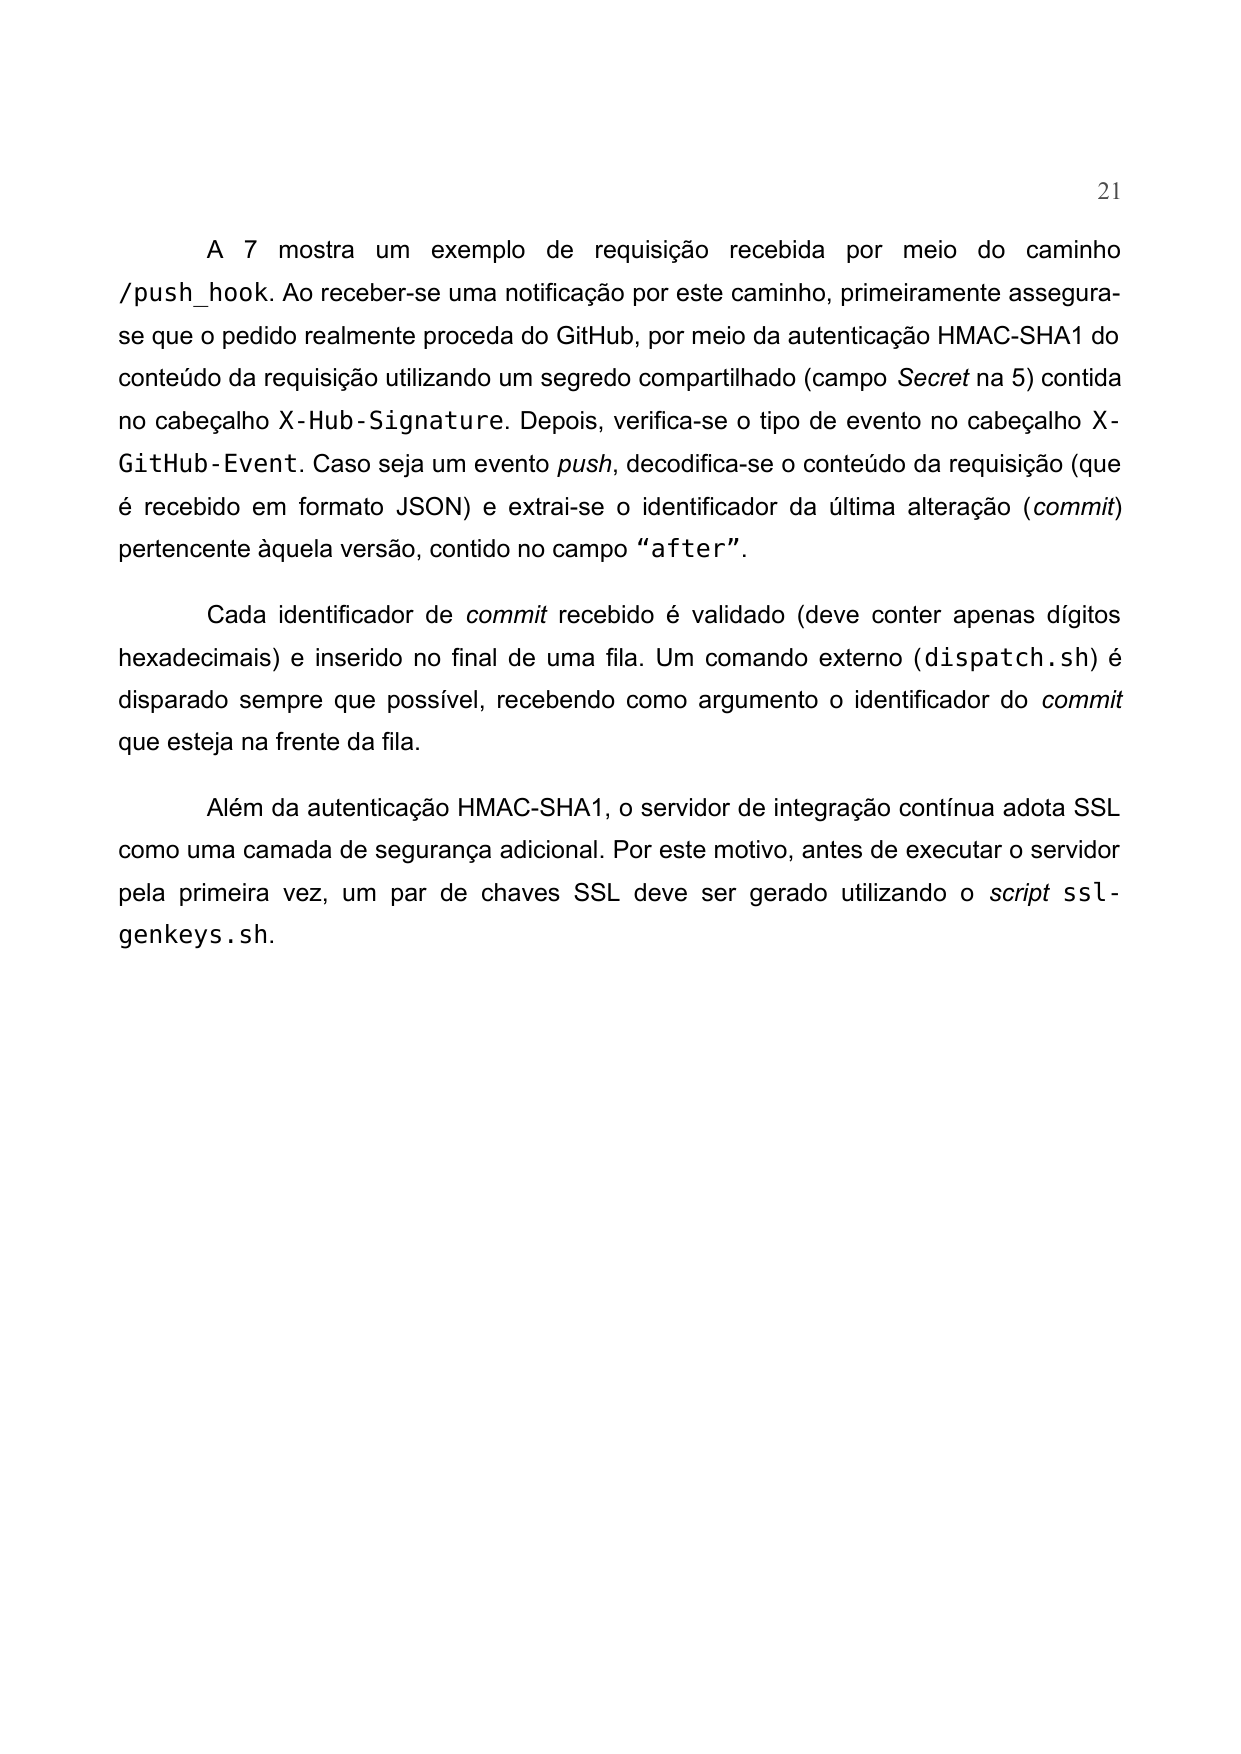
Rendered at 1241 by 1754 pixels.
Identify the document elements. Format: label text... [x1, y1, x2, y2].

text A Figura 7 mostra um exemplo de requisição recebida por meio do caminho /push_hook. Ao receber-se uma notificação por este caminho, primeiramente assegura-se que o pedido realmente proceda do GitHub, por meio da autenticação HMAC-SHA1 do conteúdo da requisição utilizando um segredo compartilhado (campo Secret na Figura 5) contida no cabeçalho X-Hub-Signature. Depois, verifica-se o tipo de evento no cabeçalho X-GitHub-Event. Caso seja um evento push, decodifica-se o conteúdo da requisição (que é recebido em formato JSON) e extrai-se o identificador da última alteração (commit) pertencente àquela versão, contido no campo “after”. [118, 236, 1122, 564]
text Além da autenticação HMAC-SHA1, o servidor de integração contínua adota SSL como uma camada de segurança adicional. Por este motivo, antes de executar o servidor pela primeira vez, um par de chaves SSL deve ser gerado utilizando o script ssl-genkeys.sh. [118, 794, 1122, 950]
text Cada identificador de commit recebido é validado (deve conter apenas dígitos hexadecimais) e inserido no final de uma fila. Um comando externo (dispatch.sh) é disparado sempre que possível, recebendo como argumento o identificador do commit que esteja na frente da fila. [118, 601, 1122, 756]
